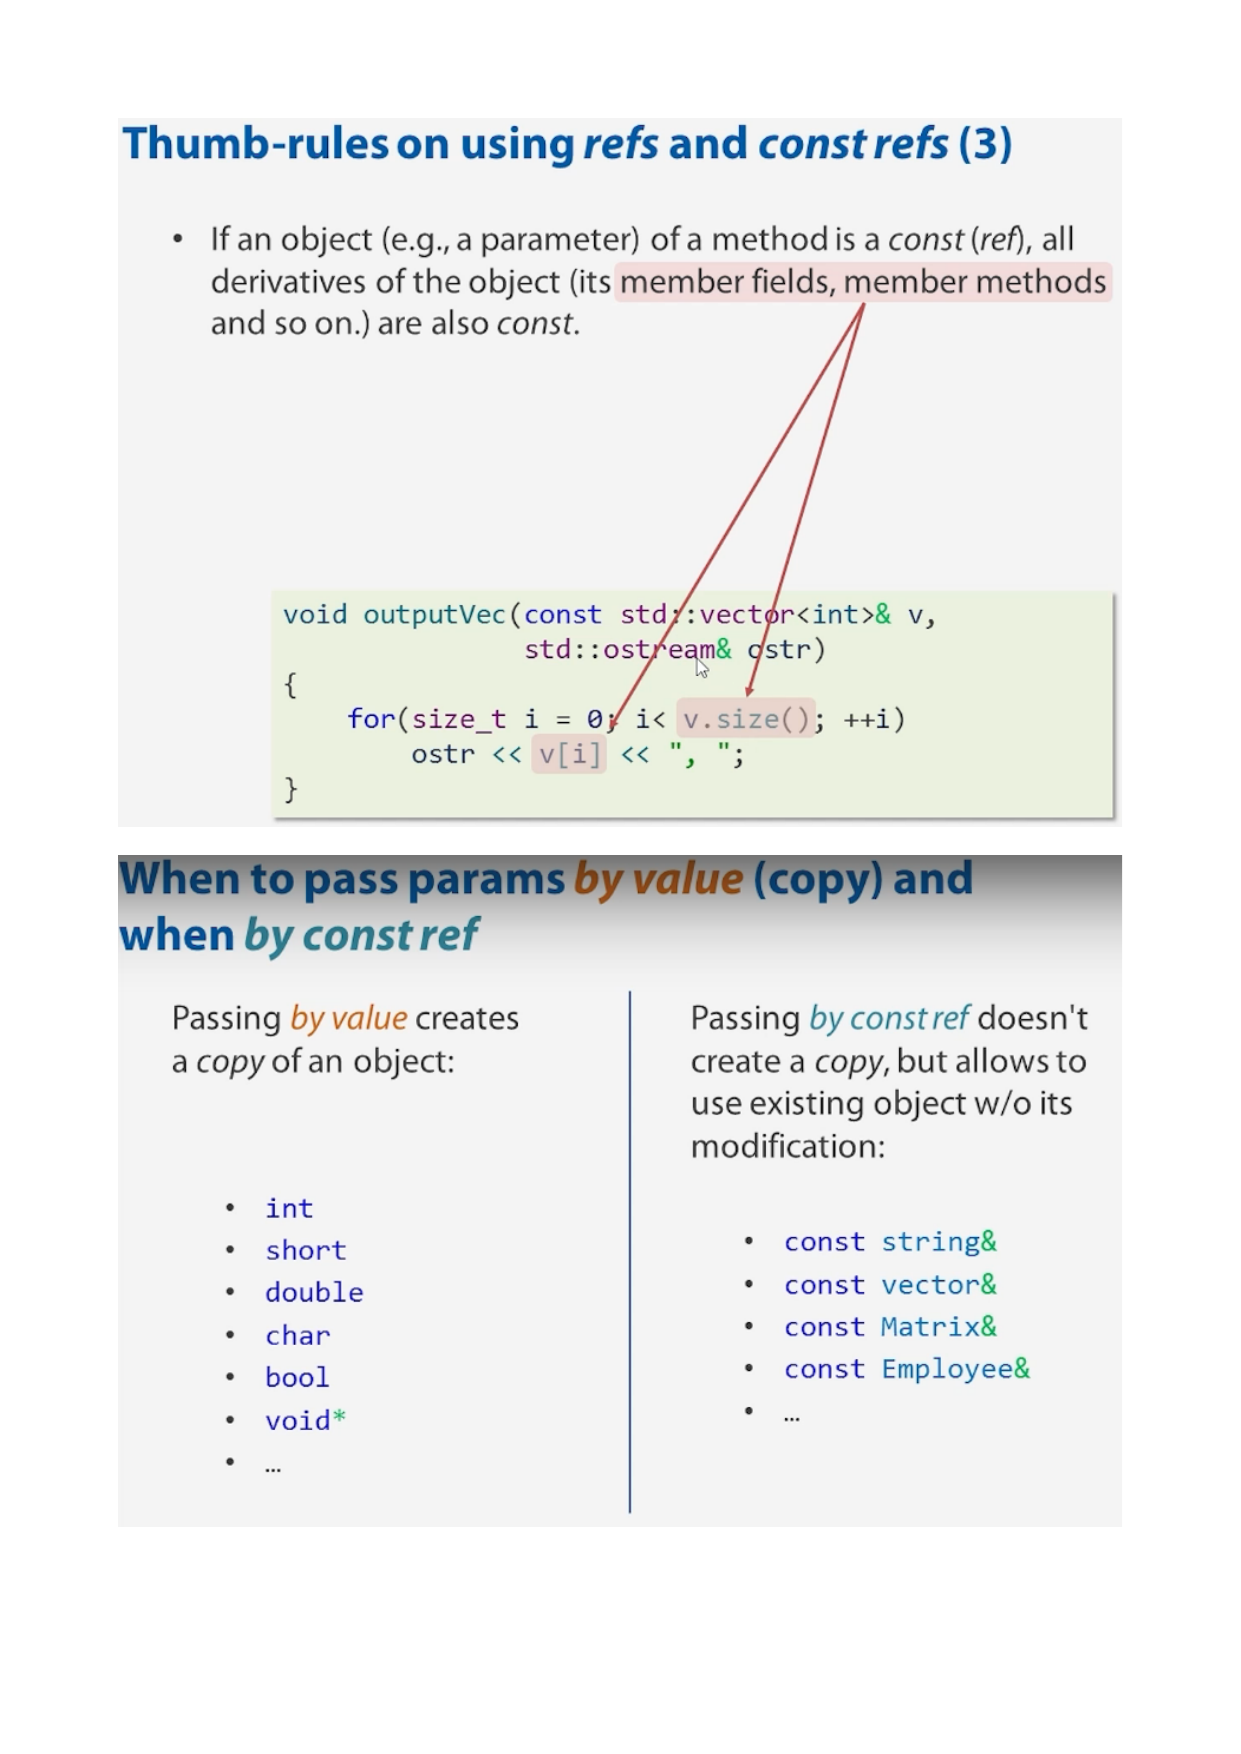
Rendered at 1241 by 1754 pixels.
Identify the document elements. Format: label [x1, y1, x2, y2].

picture [118, 118, 1123, 827]
picture [118, 855, 1123, 1527]
